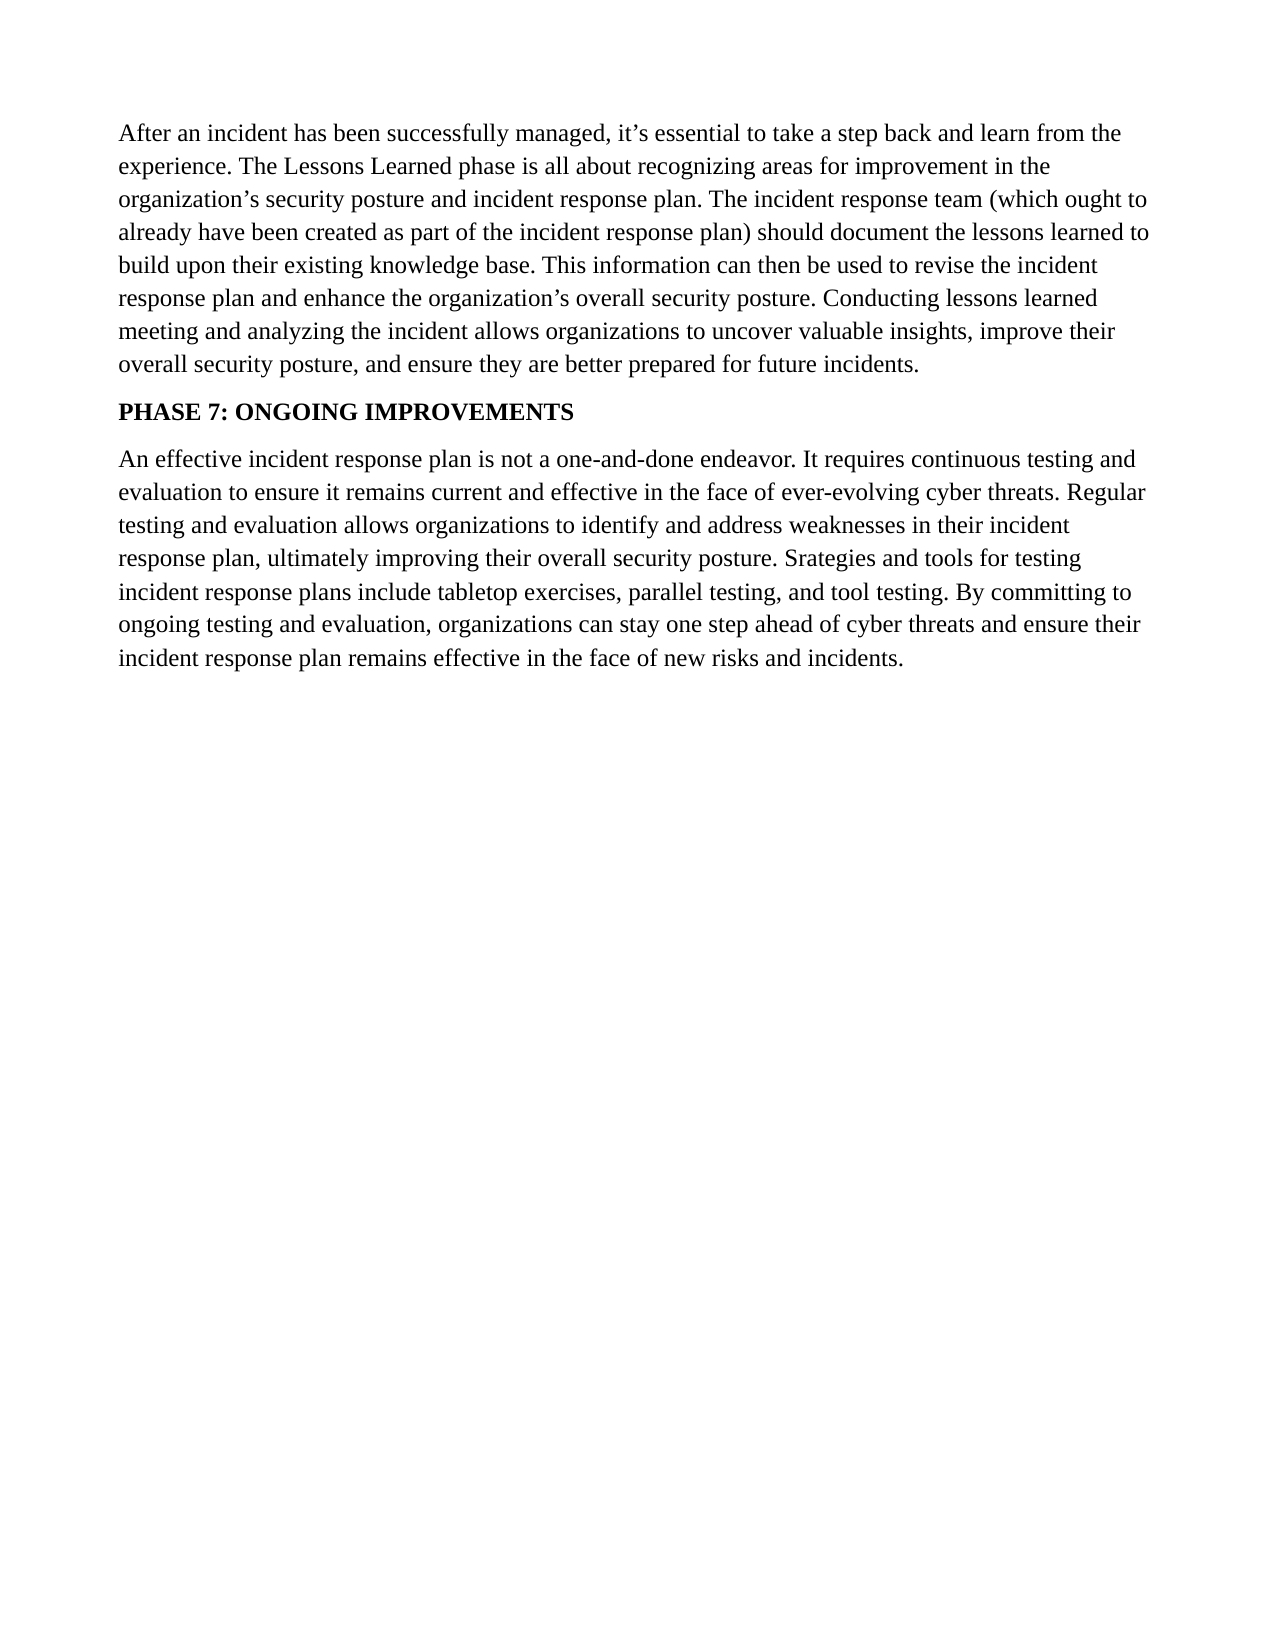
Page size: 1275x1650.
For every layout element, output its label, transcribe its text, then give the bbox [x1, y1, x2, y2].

text PHASE 7: ONGOING IMPROVEMENTS [118, 397, 1157, 426]
text After an incident has been successfully managed, it’s essential to take a step back and learn from the experience. The Lessons Learned phase is all about recognizing areas for improvement in the organization’s security posture and incident response plan. The incident response team (which ought to already have been created as part of the incident response plan) should document the lessons learned to build upon their existing knowledge base. This information can then be used to revise the incident response plan and enhance the organization’s overall security posture. Conducting lessons learned meeting and analyzing the incident allows organizations to uncover valuable insights, improve their overall security posture, and ensure they are better prepared for future incidents. [118, 118, 1157, 378]
text An effective incident response plan is not a one-and-done endeavor. It requires continuous testing and evaluation to ensure it remains current and effective in the face of ever-evolving cyber threats. Regular testing and evaluation allows organizations to identify and address weaknesses in their incident response plan, ultimately improving their overall security posture. Srategies and tools for testing incident response plans include tabletop exercises, parallel testing, and tool testing. By committing to ongoing testing and evaluation, organizations can stay one step ahead of cyber threats and ensure their incident response plan remains effective in the face of new risks and incidents. [118, 444, 1157, 671]
